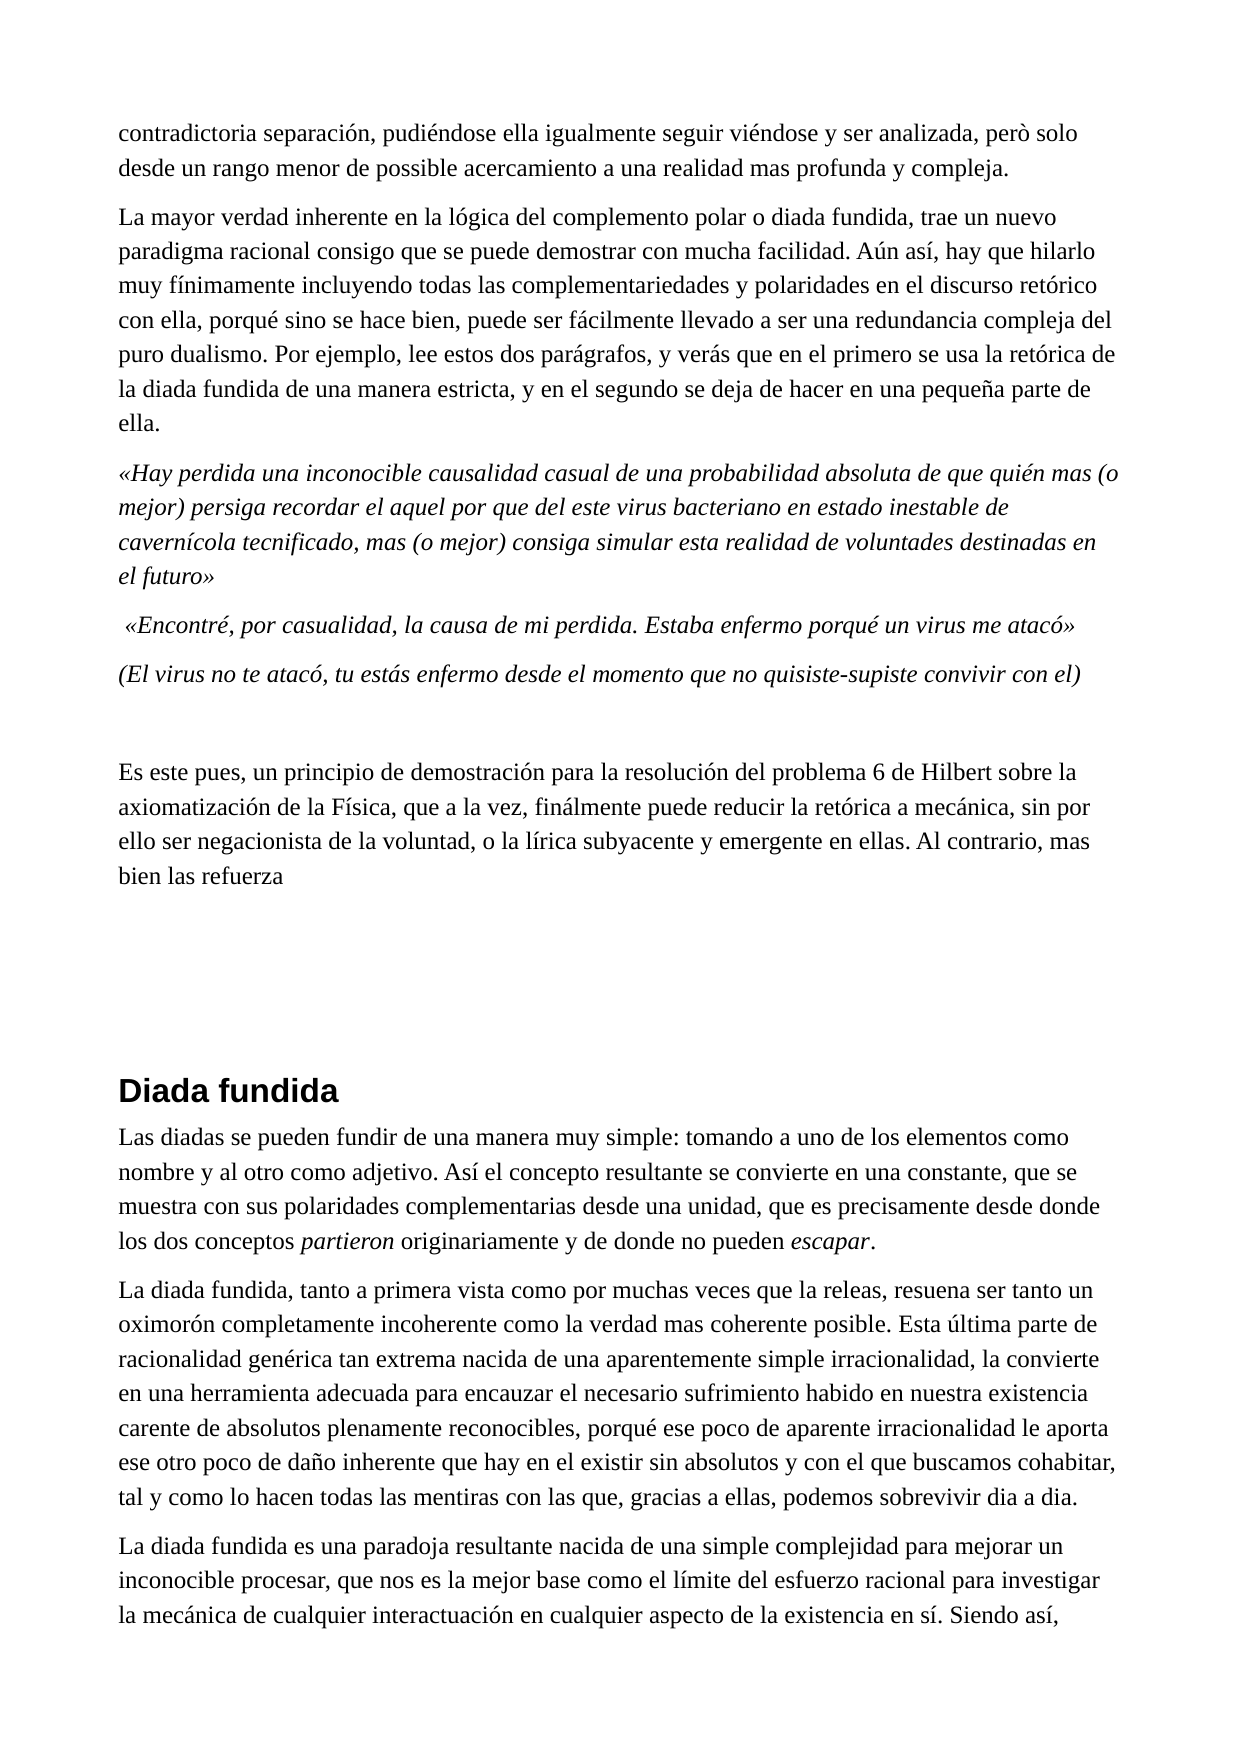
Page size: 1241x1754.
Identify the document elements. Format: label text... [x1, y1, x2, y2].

text La mayor verdad inherente en la lógica del complemento polar o diada fundida, trae un nuevo paradigma racional consigo que se puede demostrar con mucha facilidad. Aún así, hay que hilarlo muy fínimamente incluyendo todas las complementariedades y polaridades en el discurso retórico con ella, porqué sino se hace bien, puede ser fácilmente llevado a ser una redundancia compleja del puro dualismo. Por ejemplo, lee estos dos parágrafos, y verás que en el primero se usa la retórica de la diada fundida de una manera estricta, y en el segundo se deja de hacer en una pequeña parte de ella. [118, 202, 1122, 437]
text «Encontré, por casualidad, la causa de mi perdida. Estaba enfermo porqué un virus me atacó» [118, 610, 1122, 639]
text «Hay perdida una inconocible causalidad casual de una probabilidad absoluta de que quién mas (o mejor) persiga recordar el aquel por que del este virus bacteriano en estado inestable de cavernícola tecnificado, mas (o mejor) consiga simular esta realidad de voluntades destinadas en el futuro» [118, 458, 1122, 590]
text La diada fundida, tanto a primera vista como por muchas veces que la releas, resuena ser tanto un oximorón completamente incoherente como la verdad mas coherente posible. Esta última parte de racionalidad genérica tan extrema nacida de una aparentemente simple irracionalidad, la convierte en una herramienta adecuada para encauzar el necesario sufrimiento habido en nuestra existencia carente de absolutos plenamente reconocibles, porqué ese poco de aparente irracionalidad le aporta ese otro poco de daño inherente que hay en el existir sin absolutos y con el que buscamos cohabitar, tal y como lo hacen todas las mentiras con las que, gracias a ellas, podemos sobrevivir dia a dia. [118, 1275, 1122, 1511]
text Las diadas se pueden fundir de una manera muy simple: tomando a uno de los elementos como nombre y al otro como adjetivo. Así el concepto resultante se convierte en una constante, que se muestra con sus polaridades complementarias desde una unidad, que es precisamente desde donde los dos conceptos partieron originariamente y de donde no pueden escapar. [118, 1122, 1122, 1255]
text contradictoria separación, pudiéndose ella igualmente seguir viéndose y ser analizada, però solo desde un rango menor de possible acercamiento a una realidad mas profunda y compleja. [118, 118, 1122, 181]
text Es este pues, un principio de demostración para la resolución del problema 6 de Hilbert sobre la axiomatización de la Física, que a la vez, finálmente puede reducir la retórica a mecánica, sin por ello ser negacionista de la voluntad, o la lírica subyacente y emergente en ellas. Al contrario, mas bien las refuerza [118, 757, 1122, 889]
subtitle Diada fundida [118, 1072, 1122, 1110]
text (El virus no te atacó, tu estás enfermo desde el momento que no quisiste-supiste convivir con el) [118, 659, 1122, 688]
text La diada fundida es una paradoja resultante nacida de una simple complejidad para mejorar un inconocible procesar, que nos es la mejor base como el límite del esfuerzo racional para investigar la mecánica de cualquier interactuación en cualquier aspecto de la existencia en sí. Siendo así, [118, 1531, 1122, 1629]
